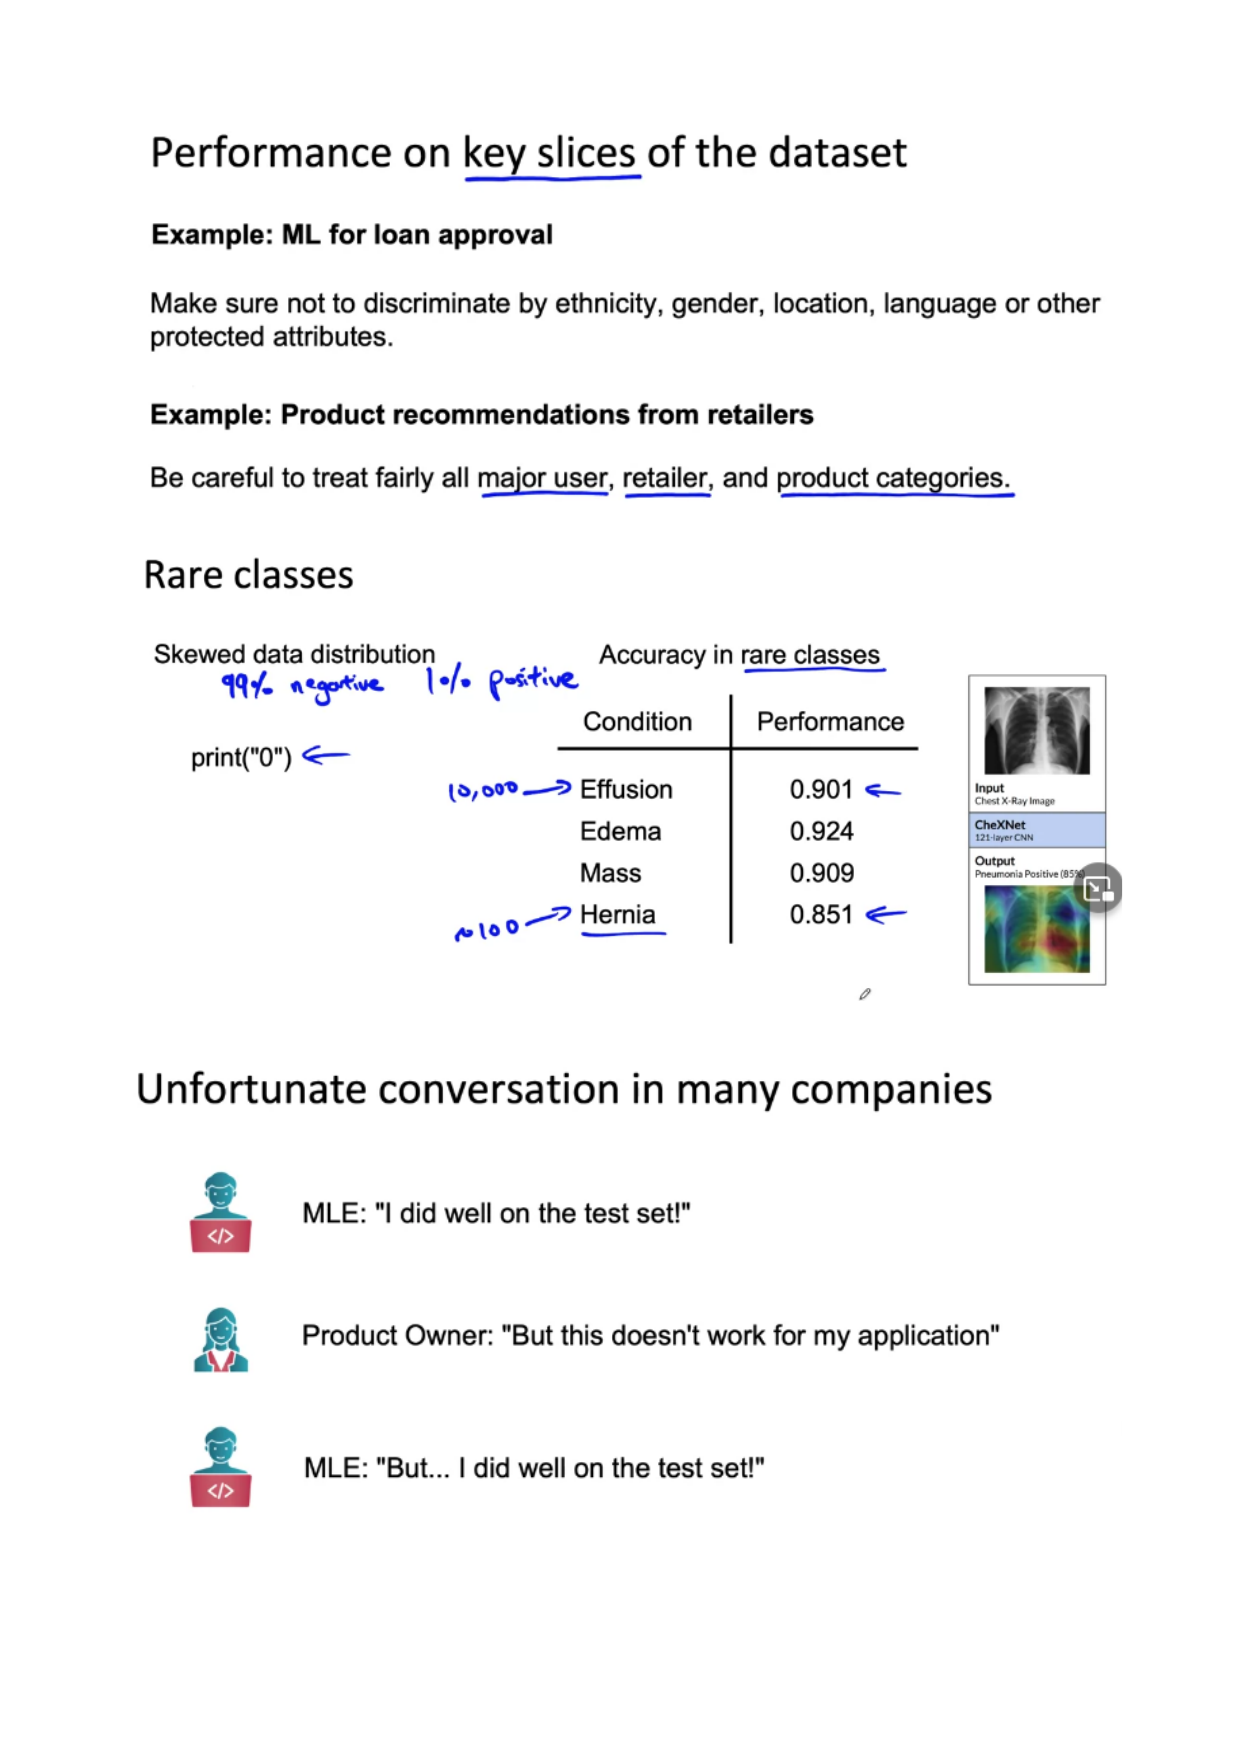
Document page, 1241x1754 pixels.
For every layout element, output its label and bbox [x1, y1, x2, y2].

picture [118, 1058, 1123, 1514]
picture [118, 546, 1123, 1001]
picture [118, 118, 1123, 518]
